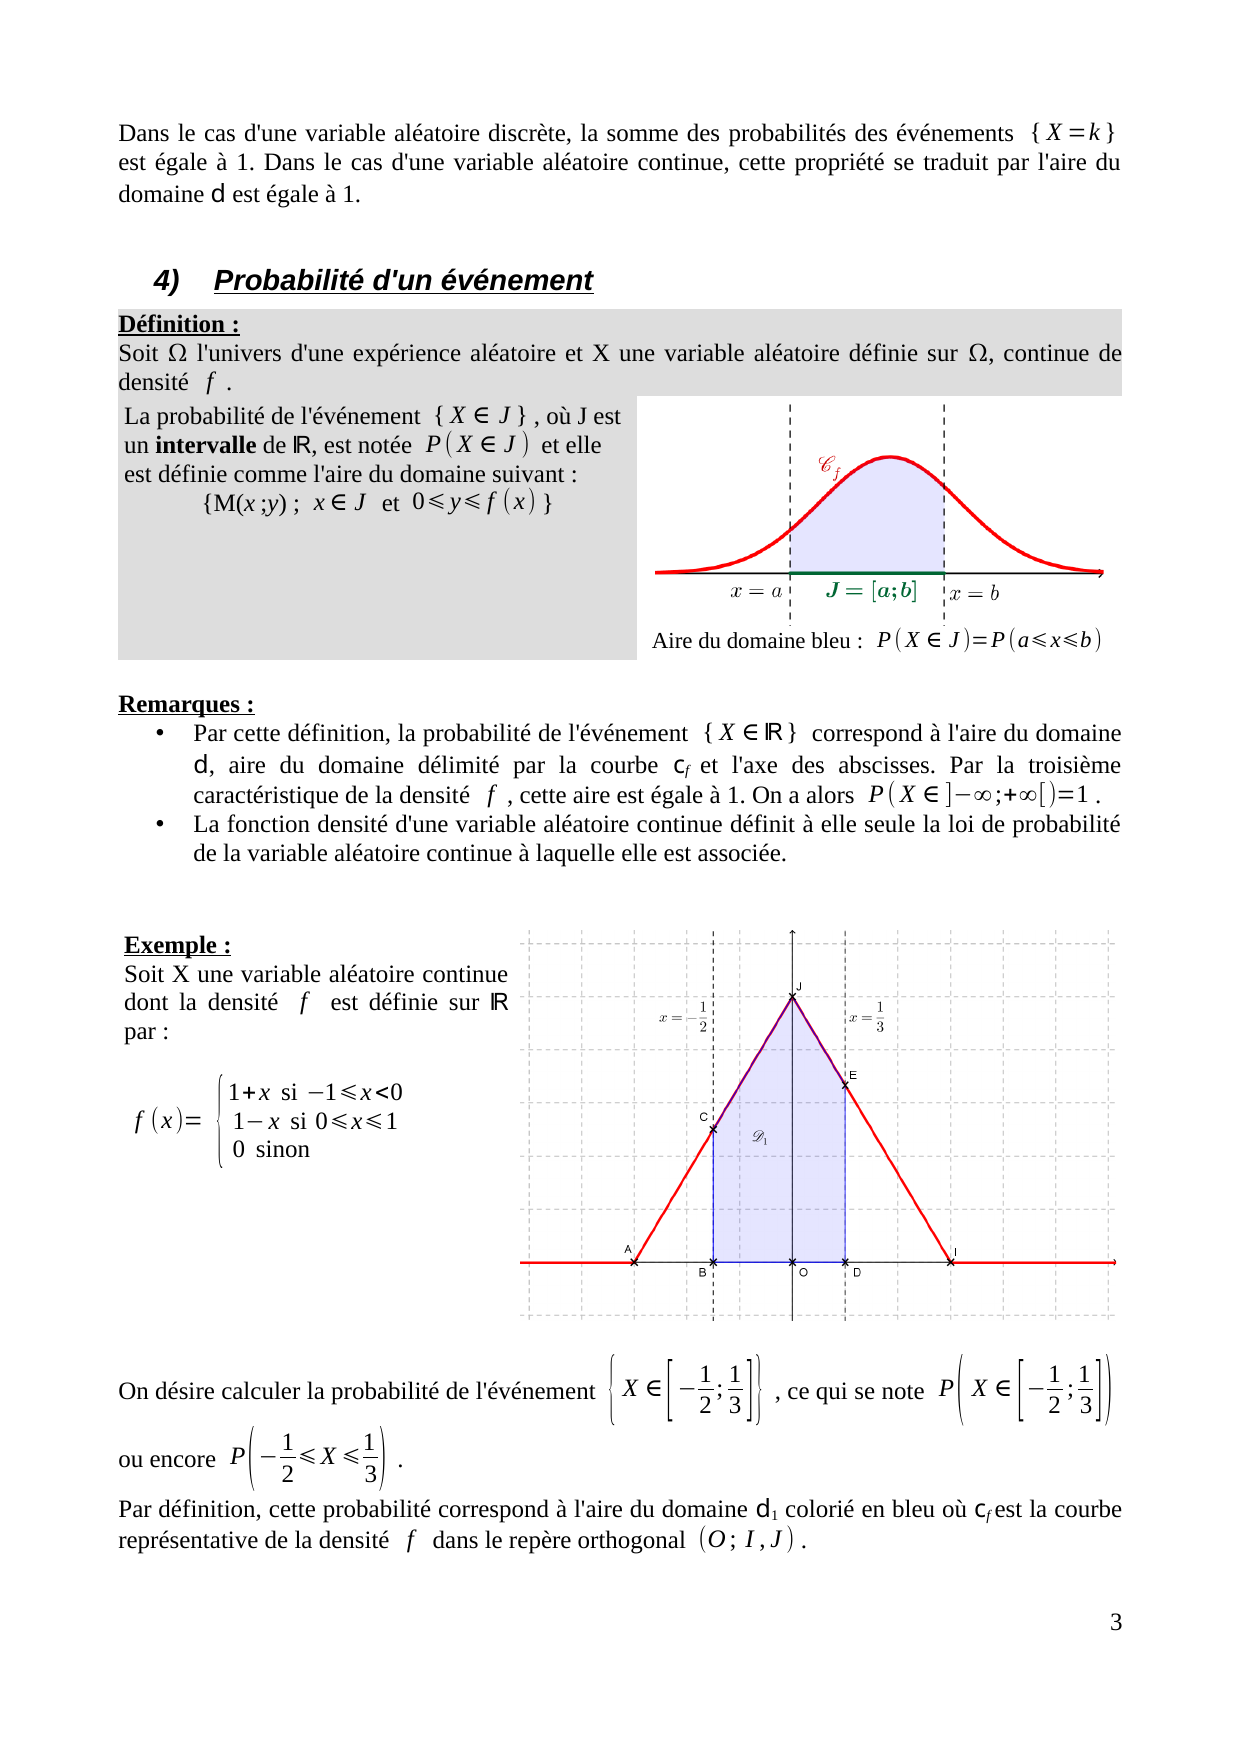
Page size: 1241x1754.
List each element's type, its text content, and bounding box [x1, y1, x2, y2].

text Soit  l'univers d'une expérience aléatoire et X une variable aléatoire définie sur , continue de densité . [118, 338, 1122, 396]
table_header La probabilité de l'événement , où J est un intervalle de ℝ, est notée et elle est définie comme l'aire du domaine suivant : {M(x ;y) ; et } [118, 396, 637, 660]
text Dans le cas d'une variable aléatoire discrète, la somme des probabilités des événements est égale à 1. Dans le cas d'une variable aléatoire continue, cette propriété se traduit par l'aire du domaine d est égale à 1. [118, 118, 1122, 210]
subtitle Probabilité d'un événement [153, 263, 1122, 297]
table_header Aire du domaine bleu : [637, 396, 1122, 660]
text On désire calculer la probabilité de l'événement , ce qui se note ou encore . [118, 1354, 1122, 1491]
text Définition : [118, 309, 1122, 338]
text Par définition, cette probabilité correspond à l'aire du domaine d1 colorié en bleu où cf est la courbe représentative de la densité dans le repère orthogonal . [118, 1491, 1122, 1554]
table_header Exemple : Soit X une variable aléatoire continue dont la densité est définie sur ℝ par : [118, 924, 514, 1354]
list La fonction densité d'une variable aléatoire continue définit à elle seule la loi de probabilité de la variable aléatoire continue à laquelle elle est associée. [156, 809, 1122, 867]
table_header [515, 924, 1122, 1354]
text Remarques : [118, 689, 1122, 718]
list Par cette définition, la probabilité de l'événement correspond à l'aire du domaine d, aire du domaine délimité par la courbe cf et l'axe des abscisses. Par la troisième caractéristique de la densité , cette aire est égale à 1. On a alors . [156, 718, 1122, 809]
